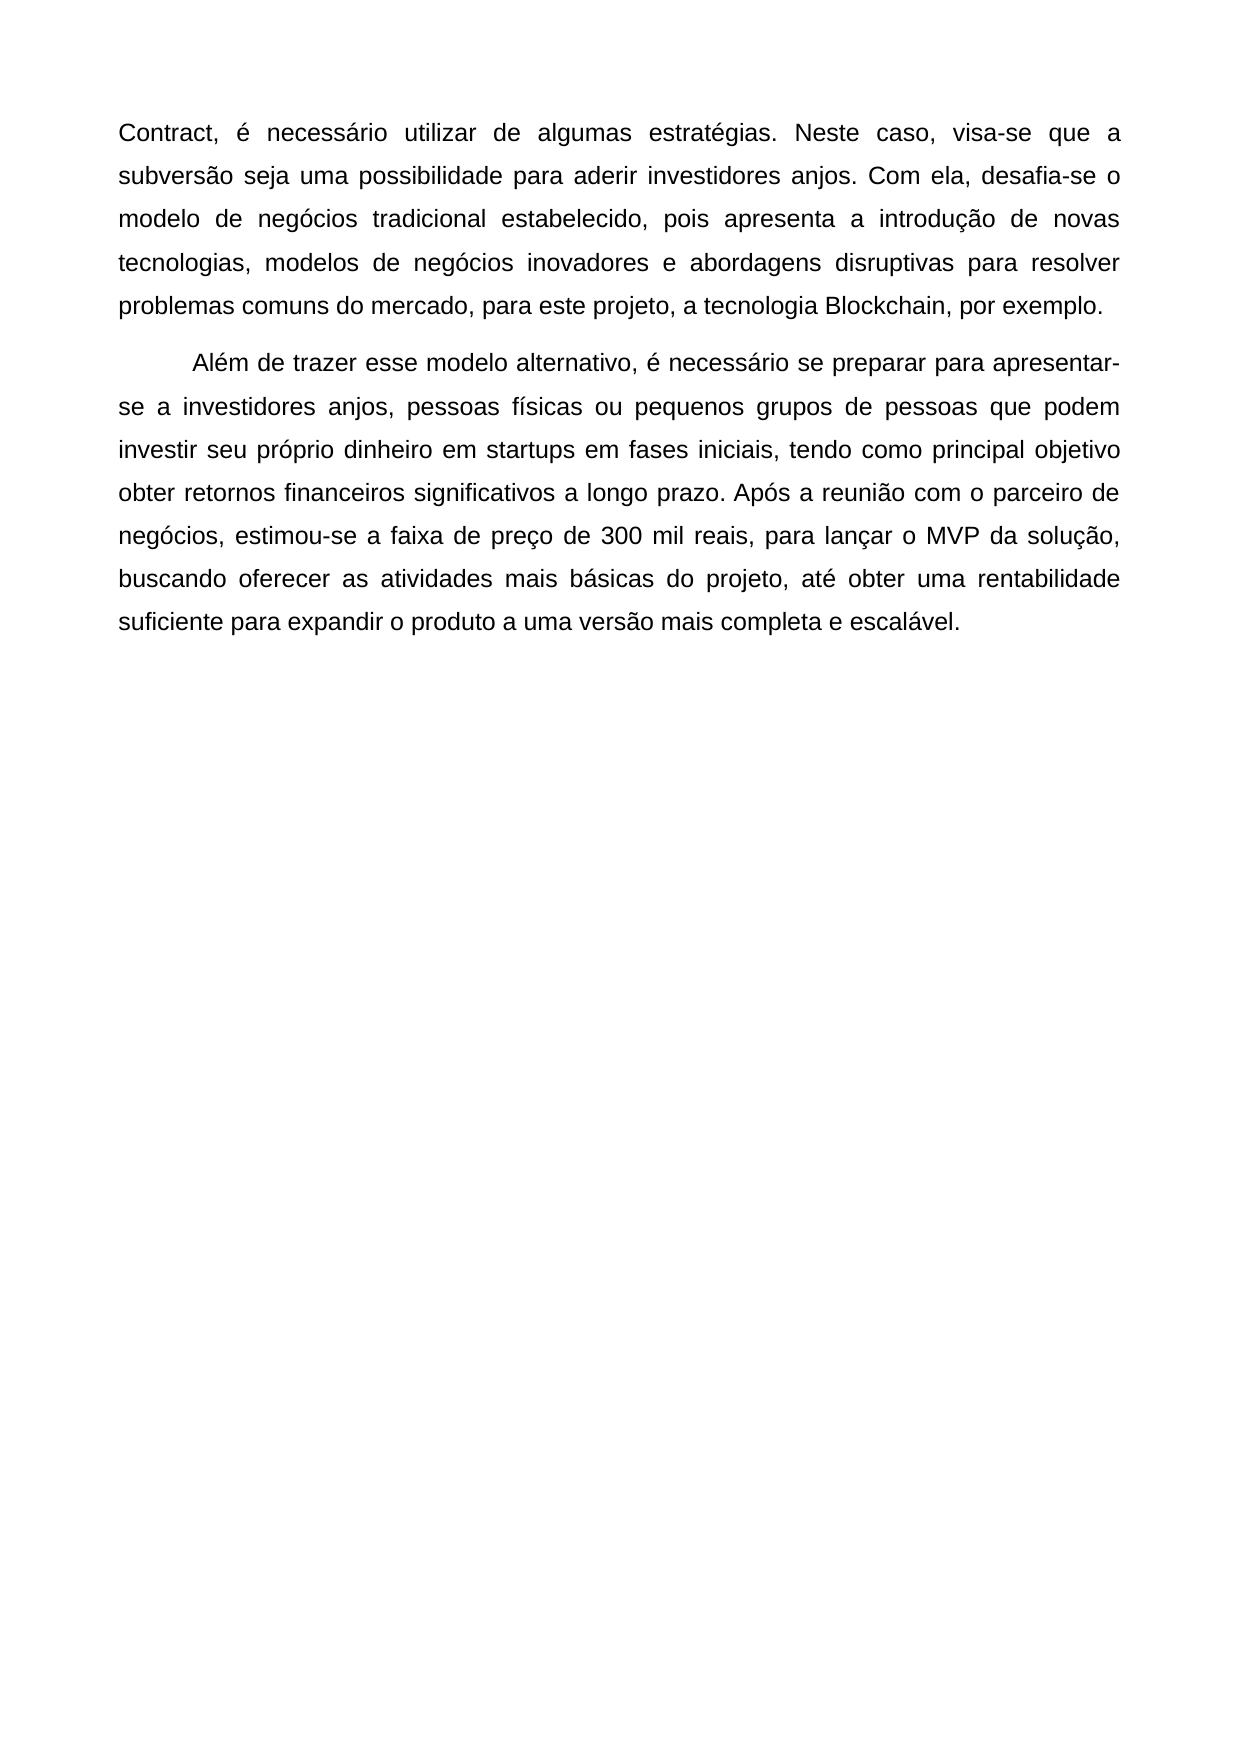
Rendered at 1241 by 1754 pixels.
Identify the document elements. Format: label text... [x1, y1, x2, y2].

text Além de trazer esse modelo alternativo, é necessário se preparar para apresentar-se a investidores anjos, pessoas físicas ou pequenos grupos de pessoas que podem investir seu próprio dinheiro em startups em fases iniciais, tendo como principal objetivo obter retornos financeiros significativos a longo prazo. Após a reunião com o parceiro de negócios, estimou-se a faixa de preço de 300 mil reais, para lançar o MVP da solução, buscando oferecer as atividades mais básicas do projeto, até obter uma rentabilidade suficiente para expandir o produto a uma versão mais completa e escalável. [118, 348, 1122, 636]
text Contract, é necessário utilizar de algumas estratégias. Neste caso, visa-se que a subversão seja uma possibilidade para aderir investidores anjos. Com ela, desafia-se o modelo de negócios tradicional estabelecido, pois apresenta a introdução de novas tecnologias, modelos de negócios inovadores e abordagens disruptivas para resolver problemas comuns do mercado, para este projeto, a tecnologia Blockchain, por exemplo. [118, 118, 1122, 319]
